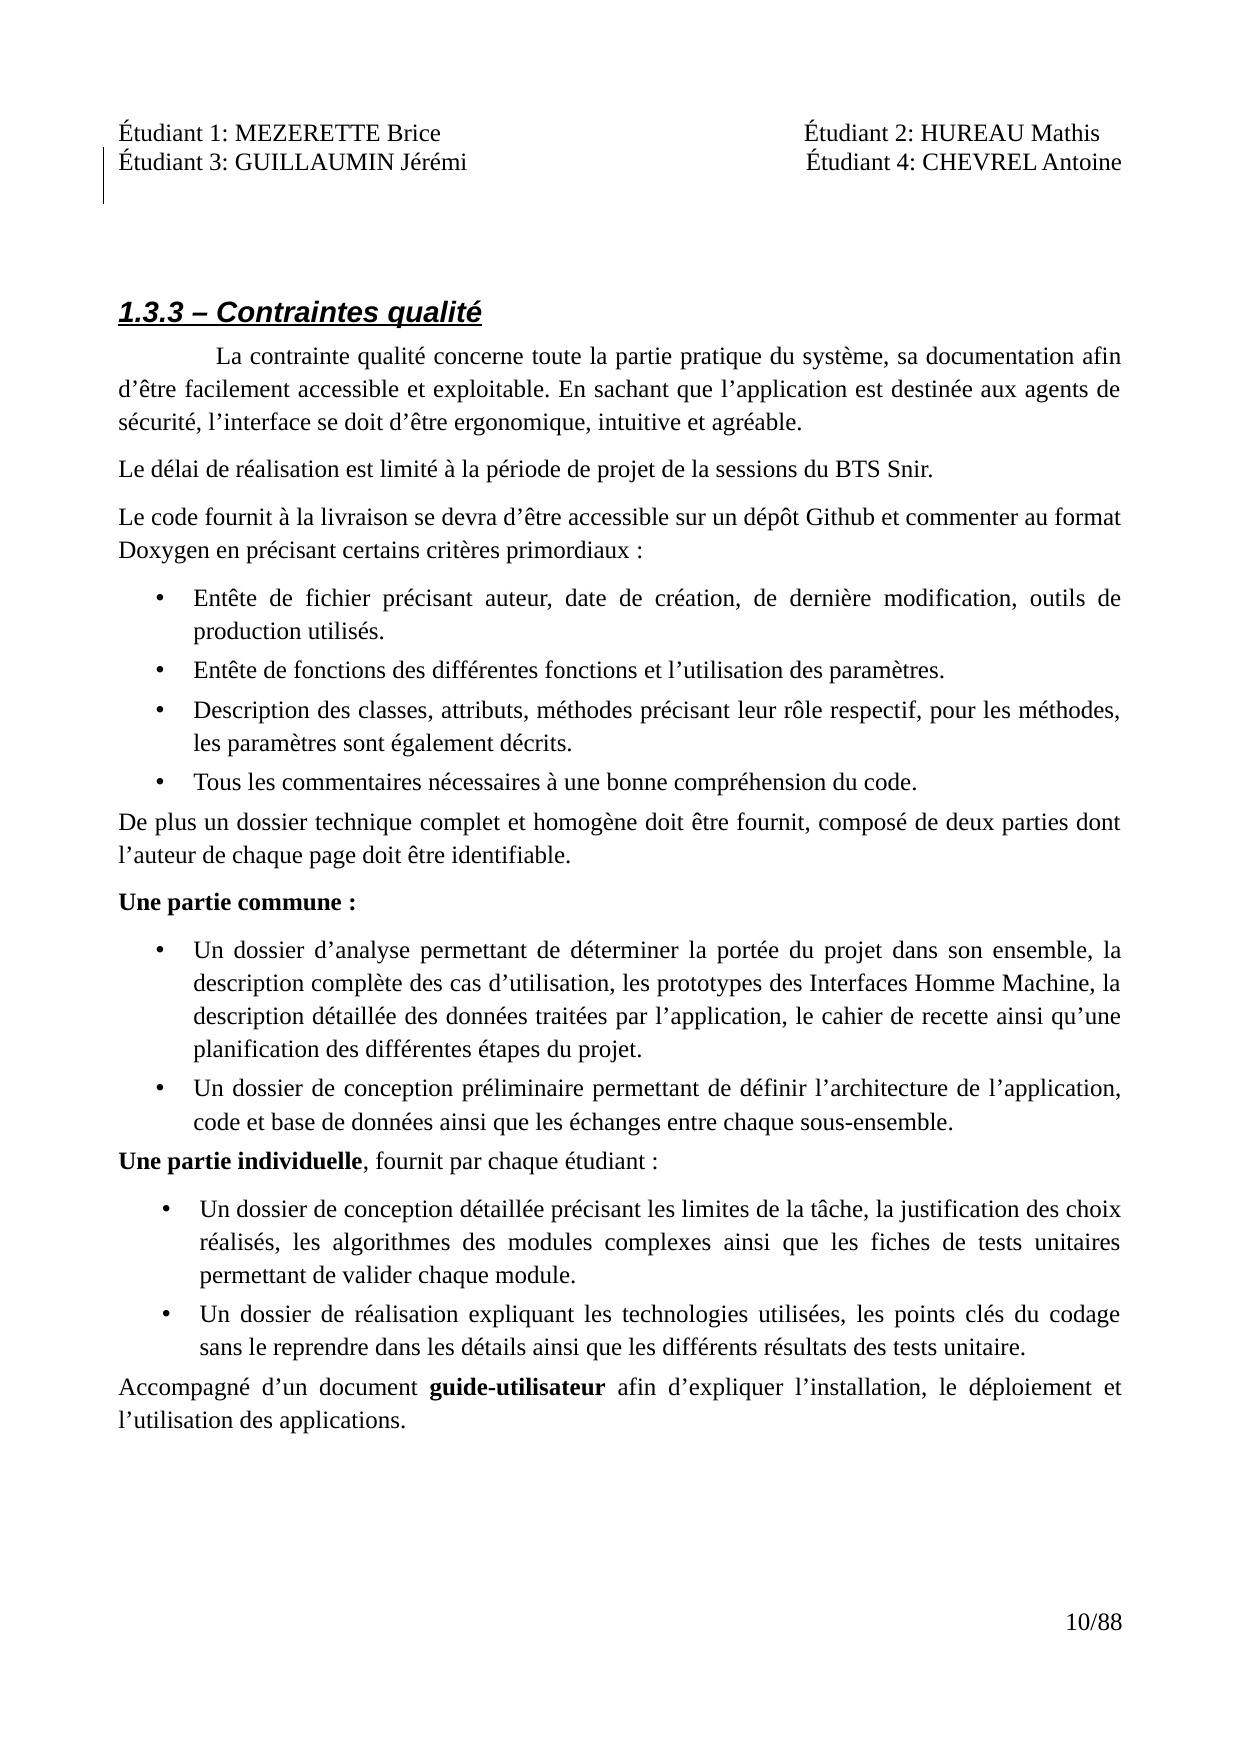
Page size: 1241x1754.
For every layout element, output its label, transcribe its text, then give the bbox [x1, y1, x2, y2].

list Tous les commentaires nécessaires à une bonne compréhension du code. [156, 767, 1122, 796]
list Un dossier d’analyse permettant de déterminer la portée du projet dans son ensemble, la description complète des cas d’utilisation, les prototypes des Interfaces Homme Machine, la description détaillée des données traitées par l’application, le cahier de recette ainsi qu’une planification des différentes étapes du projet. [156, 935, 1122, 1063]
list Un dossier de réalisation expliquant les technologies utilisées, les points clés du codage sans le reprendre dans les détails ainsi que les différents résultats des tests unitaire. [162, 1299, 1122, 1361]
text La contrainte qualité concerne toute la partie pratique du système, sa documentation afin d’être facilement accessible et exploitable. En sachant que l’application est destinée aux agents de sécurité, l’interface se doit d’être ergonomique, intuitive et agréable. [118, 341, 1122, 436]
text Le délai de réalisation est limité à la période de projet de la sessions du BTS Snir. [118, 454, 1122, 483]
text Le code fournit à la livraison se devra d’être accessible sur un dépôt Github et commenter au format Doxygen en précisant certains critères primordiaux : [118, 502, 1122, 564]
list Entête de fichier précisant auteur, date de création, de dernière modification, outils de production utilisés. [156, 583, 1122, 644]
text Une partie commune : [118, 887, 1122, 916]
text Une partie individuelle, fournit par chaque étudiant : [118, 1146, 1122, 1175]
list Entête de fonctions des différentes fonctions et l’utilisation des paramètres. [156, 655, 1122, 684]
text Accompagné d’un document guide-utilisateur afin d’expliquer l’installation, le déploiement et l’utilisation des applications. [118, 1372, 1122, 1433]
list Description des classes, attributs, méthodes précisant leur rôle respectif, pour les méthodes, les paramètres sont également décrits. [156, 695, 1122, 757]
list Un dossier de conception détaillée précisant les limites de la tâche, la justification des choix réalisés, les algorithmes des modules complexes ainsi que les fiches de tests unitaires permettant de valider chaque module. [162, 1194, 1122, 1288]
subtitle 1.3.3 – Contraintes qualité [118, 295, 1122, 328]
text De plus un dossier technique complet et homogène doit être fournit, composé de deux parties dont l’auteur de chaque page doit être identifiable. [118, 807, 1122, 868]
list Un dossier de conception préliminaire permettant de définir l’architecture de l’application, code et base de données ainsi que les échanges entre chaque sous-ensemble. [156, 1073, 1122, 1135]
